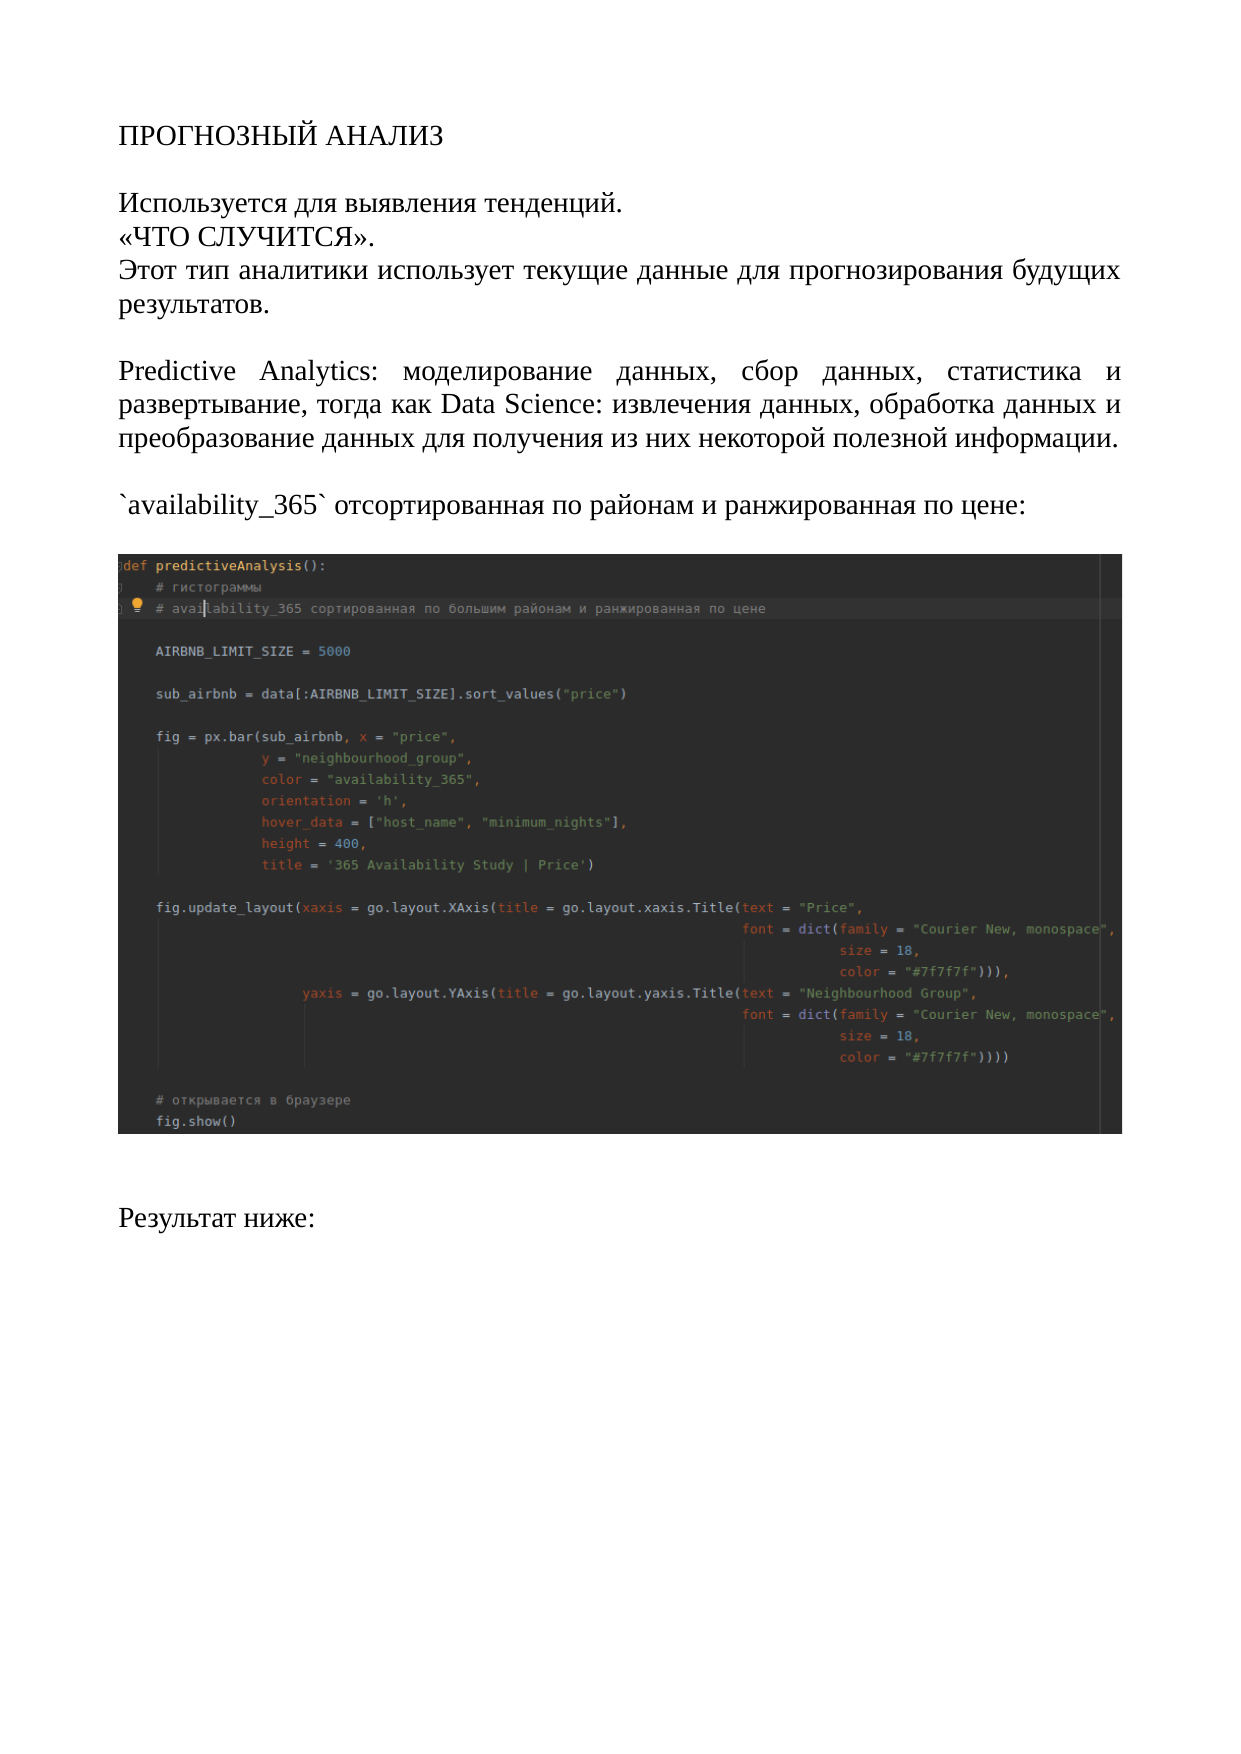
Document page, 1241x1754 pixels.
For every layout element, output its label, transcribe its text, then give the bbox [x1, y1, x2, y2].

text Результат ниже: [118, 1200, 1122, 1234]
text Predictive Analytics: моделирование данных, сбор данных, статистика и развертывание, тогда как Data Science: извлечения данных, обработка данных и преобразование данных для получения из них некоторой полезной информации. [118, 353, 1122, 453]
text ПРОГНОЗНЫЙ АНАЛИЗ [118, 118, 1122, 152]
text Используется для выявления тенденций. [118, 185, 1122, 219]
text `availability_365` отсортированная по районам и ранжированная по цене: [118, 487, 1122, 521]
text «ЧТО СЛУЧИТСЯ». [118, 219, 1122, 252]
picture [118, 554, 1123, 1134]
text Этот тип аналитики использует текущие данные для прогнозирования будущих результатов. [118, 252, 1122, 319]
